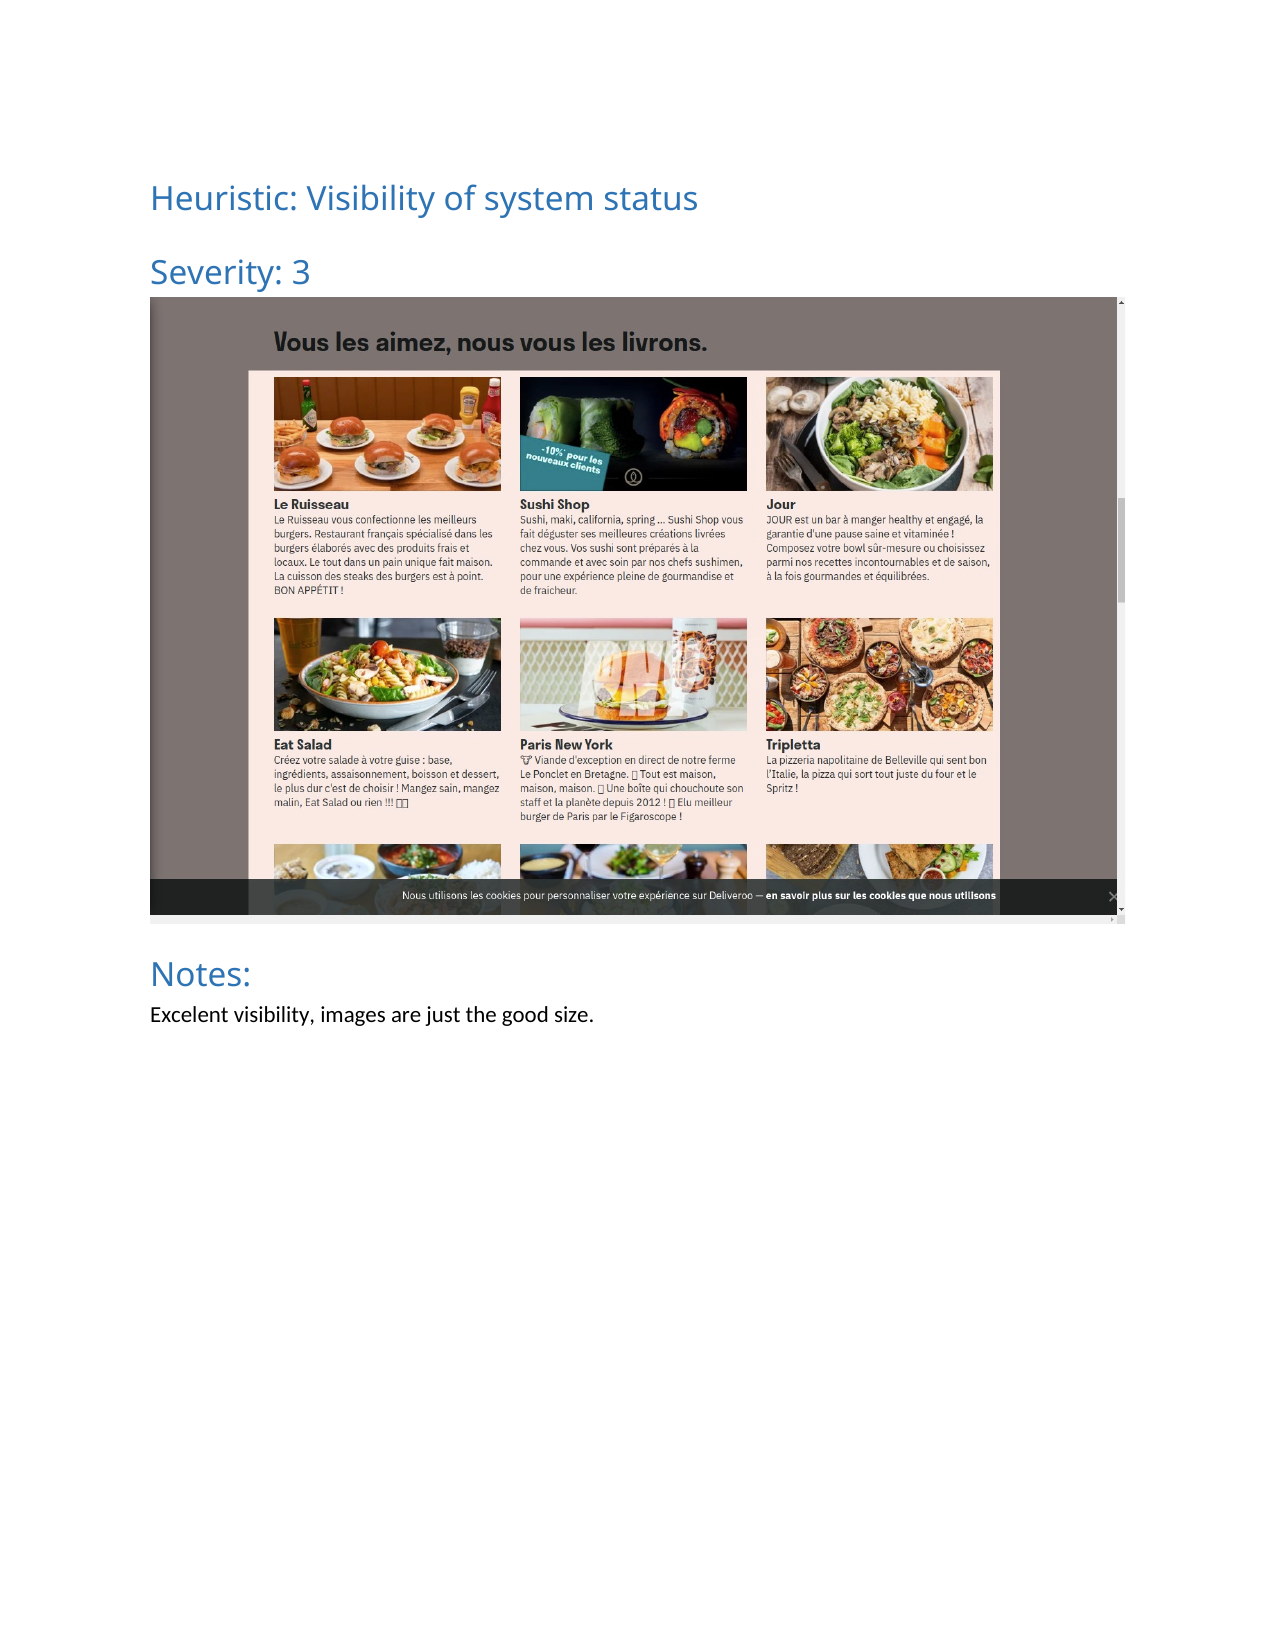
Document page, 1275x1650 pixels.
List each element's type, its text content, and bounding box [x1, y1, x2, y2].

subtitle Heuristic: Visibility of system status [150, 175, 1125, 220]
subtitle Notes: [150, 951, 1125, 996]
subtitle Severity: 3 [150, 249, 1125, 294]
picture [150, 297, 1125, 924]
text Excelent visibility, images are just the good size. [150, 1000, 1125, 1028]
